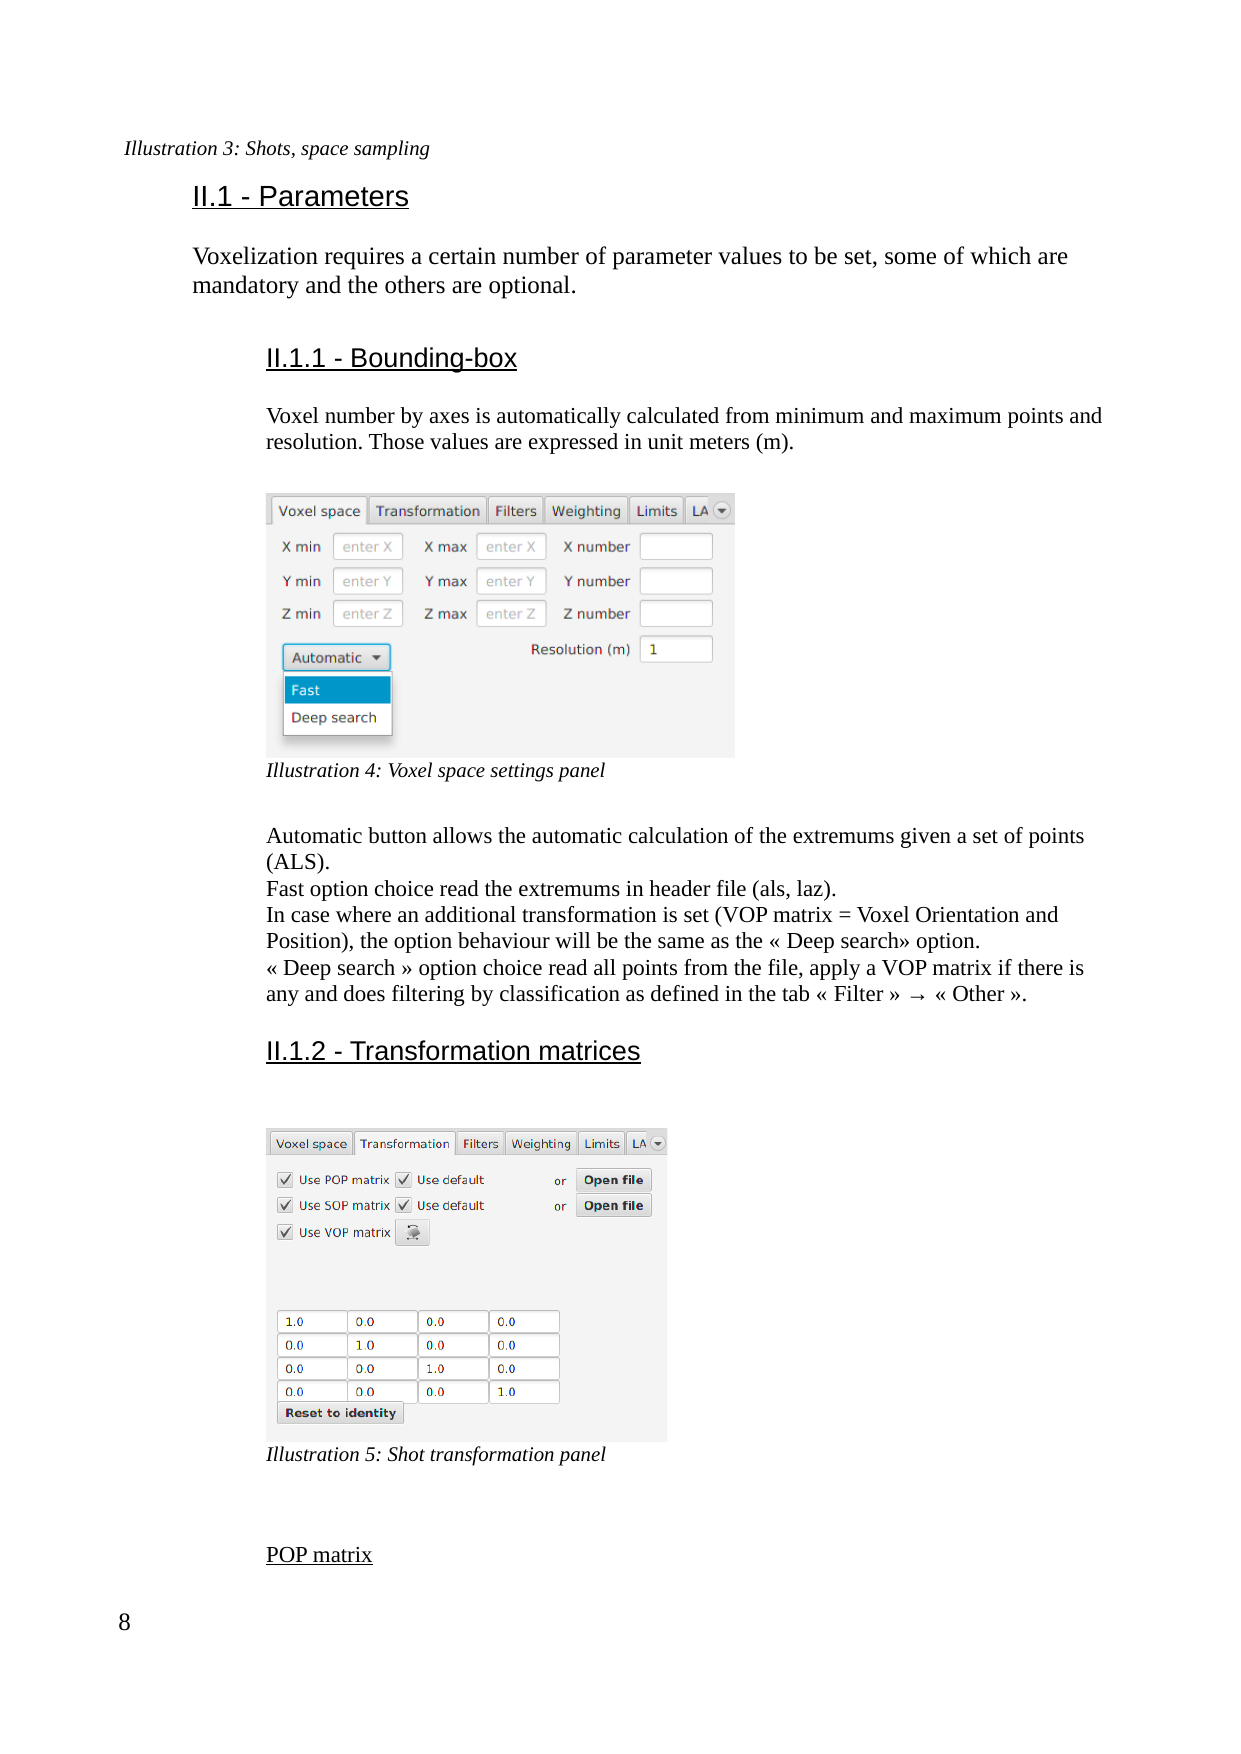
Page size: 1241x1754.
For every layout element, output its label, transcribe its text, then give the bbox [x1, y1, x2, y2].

text « Deep search » option choice read all points from the file, apply a VOP matrix if there is any and does filtering by classification as defined in the tab « Filter » → « Other ». [266, 954, 1122, 1006]
text In case where an additional transformation is set (VOP matrix = Voxel Orientation and Position), the option behaviour will be the same as the « Deep search» option. [266, 901, 1122, 954]
subtitle II.1.1 - Bounding-box [266, 342, 1122, 373]
table_cell [620, 118, 1122, 179]
picture [265, 1128, 668, 1442]
picture [265, 493, 735, 758]
text Voxelization requires a certain number of parameter values to be set, some of which are mandatory and the others are optional. [192, 241, 1122, 298]
subtitle II.1 - Parameters [192, 179, 1122, 212]
text Illustration 4: Voxel space settings panel [266, 758, 735, 782]
text Illustration 5: Shot transformation panel [266, 1442, 667, 1466]
subtitle II.1.2 - Transformation matrices [266, 1035, 1122, 1066]
table_header [118, 1486, 1122, 1541]
table_cell Illustration 3: Shots, space sampling [118, 118, 620, 179]
text POP matrix [266, 1541, 1122, 1567]
text Automatic button allows the automatic calculation of the extremums given a set of points (ALS). [266, 822, 1122, 875]
text Voxel number by axes is automatically calculated from minimum and maximum points and resolution. Those values are expressed in unit meters (m). [266, 402, 1122, 454]
text Fast option choice read the extremums in header file (als, laz). [266, 875, 1122, 901]
table_header [118, 782, 1122, 822]
